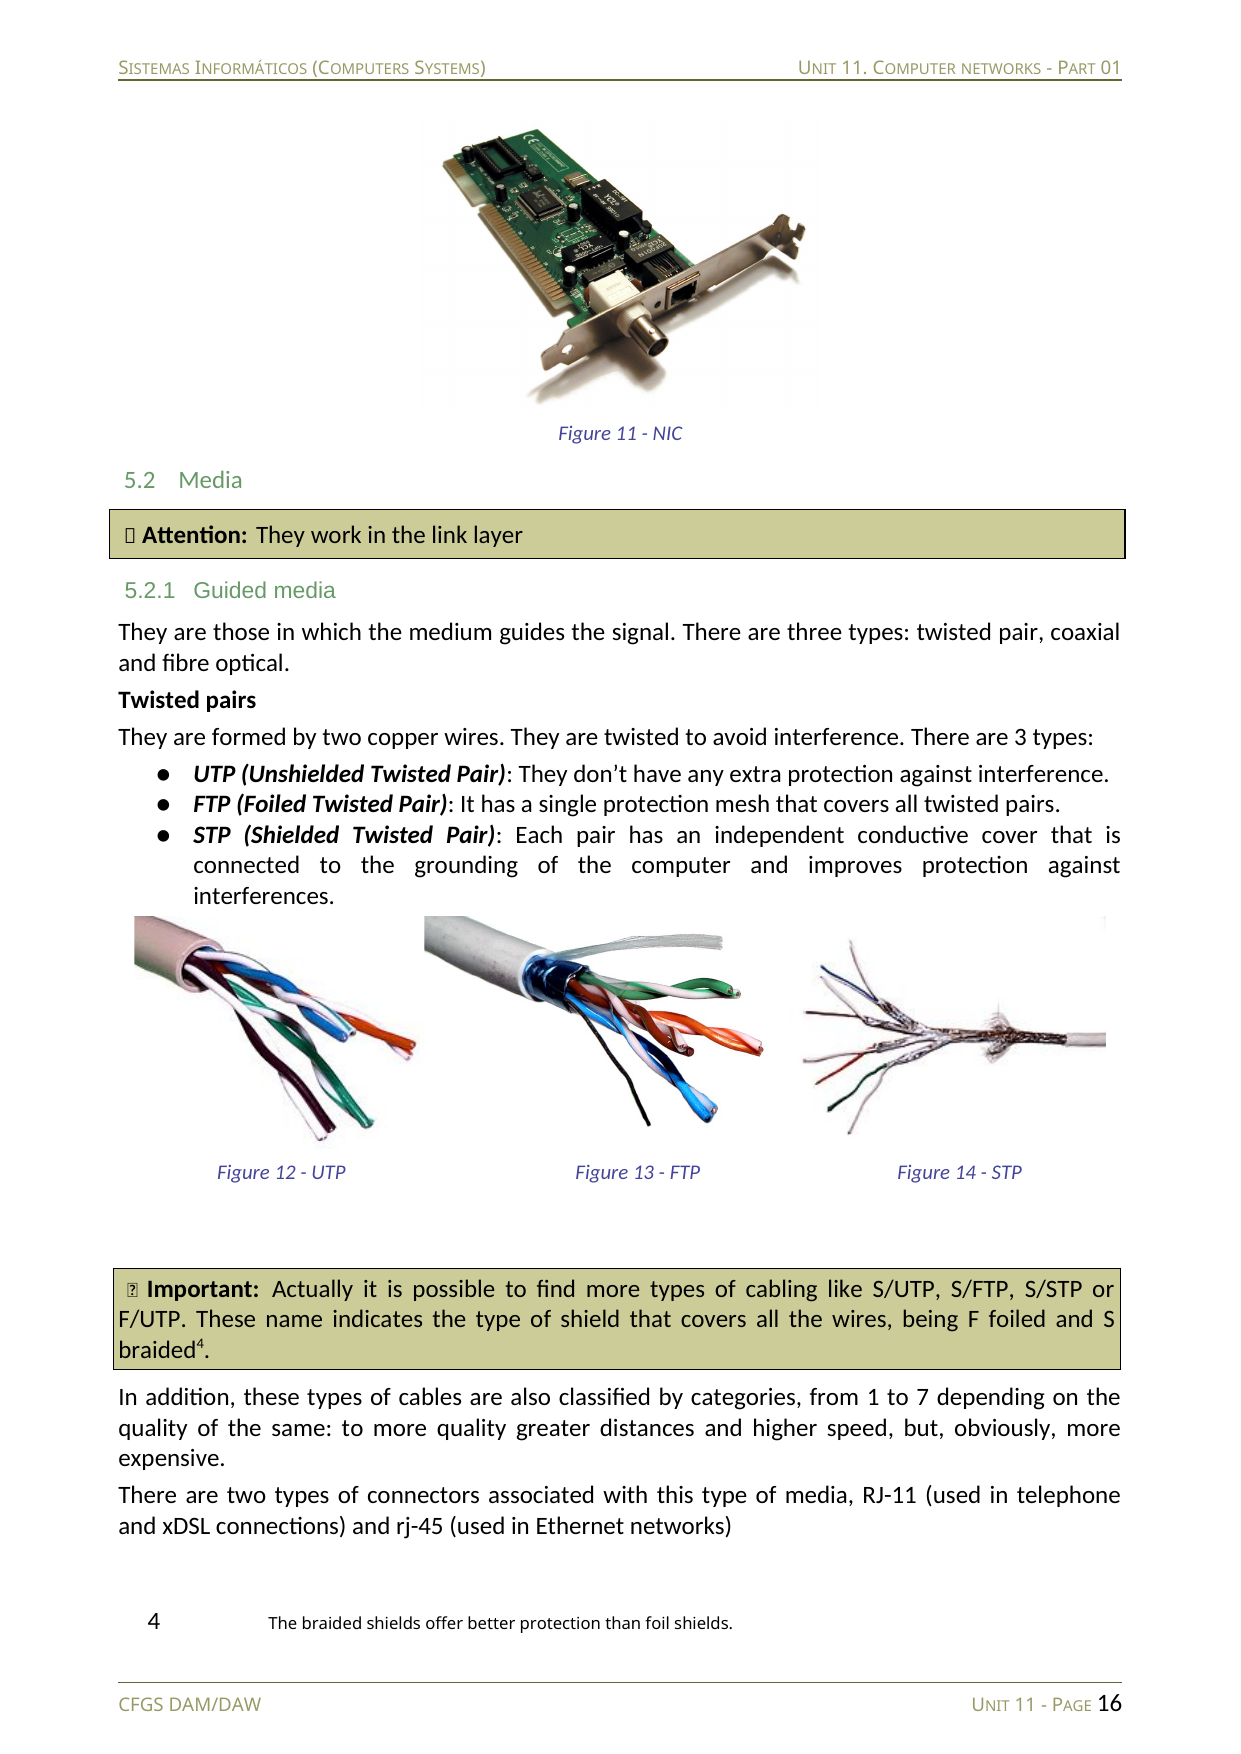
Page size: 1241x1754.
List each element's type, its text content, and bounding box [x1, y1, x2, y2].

text They are formed by two copper wires. They are twisted to avoid interference. There are 3 types: [118, 721, 1122, 751]
text In addition, these types of cables are also classified by categories, from 1 to 7 depending on the quality of the same: to more quality greater distances and higher speed, but, obviously, more expensive. [118, 1381, 1122, 1473]
picture [134, 916, 1106, 1153]
text Figure 12 - UTP Figure 13 - FTP Figure 14 - STP [118, 1159, 1122, 1185]
subtitle Guided media [118, 577, 1122, 604]
subtitle Media [118, 464, 1122, 494]
text They are those in which the medium guides the signal. There are three types: twisted pair, coaxial and fibre optical. [118, 616, 1122, 677]
text ❕ Attention: They work in the link layer [110, 510, 1124, 558]
picture [420, 118, 820, 414]
list UTP (Unshielded Twisted Pair): They don’t have any extra protection against interference. [156, 758, 1122, 788]
text Figure 11 - NIC [118, 420, 1122, 445]
list STP (Shielded Twisted Pair): Each pair has an independent conductive cover that is connected to the grounding of the computer and improves protection against interferences. [156, 819, 1122, 910]
list FTP (Foiled Twisted Pair): It has a single protection mesh that covers all twisted pairs. [156, 788, 1122, 819]
text Twisted pairs [118, 684, 1122, 714]
text There are two types of connectors associated with this type of media, RJ-11 (used in telephone and xDSL connections) and rj-45 (used in Ethernet networks) [118, 1479, 1122, 1541]
text 📖 Important: Actually it is possible to find more types of cabling like S/UTP, S/FTP, S/STP or F/UTP. These name indicates the type of shield that covers all the wires, being F foiled and S braided. [114, 1269, 1120, 1369]
text The braided shields offer better protection than foil shields. [147, 1605, 1122, 1636]
